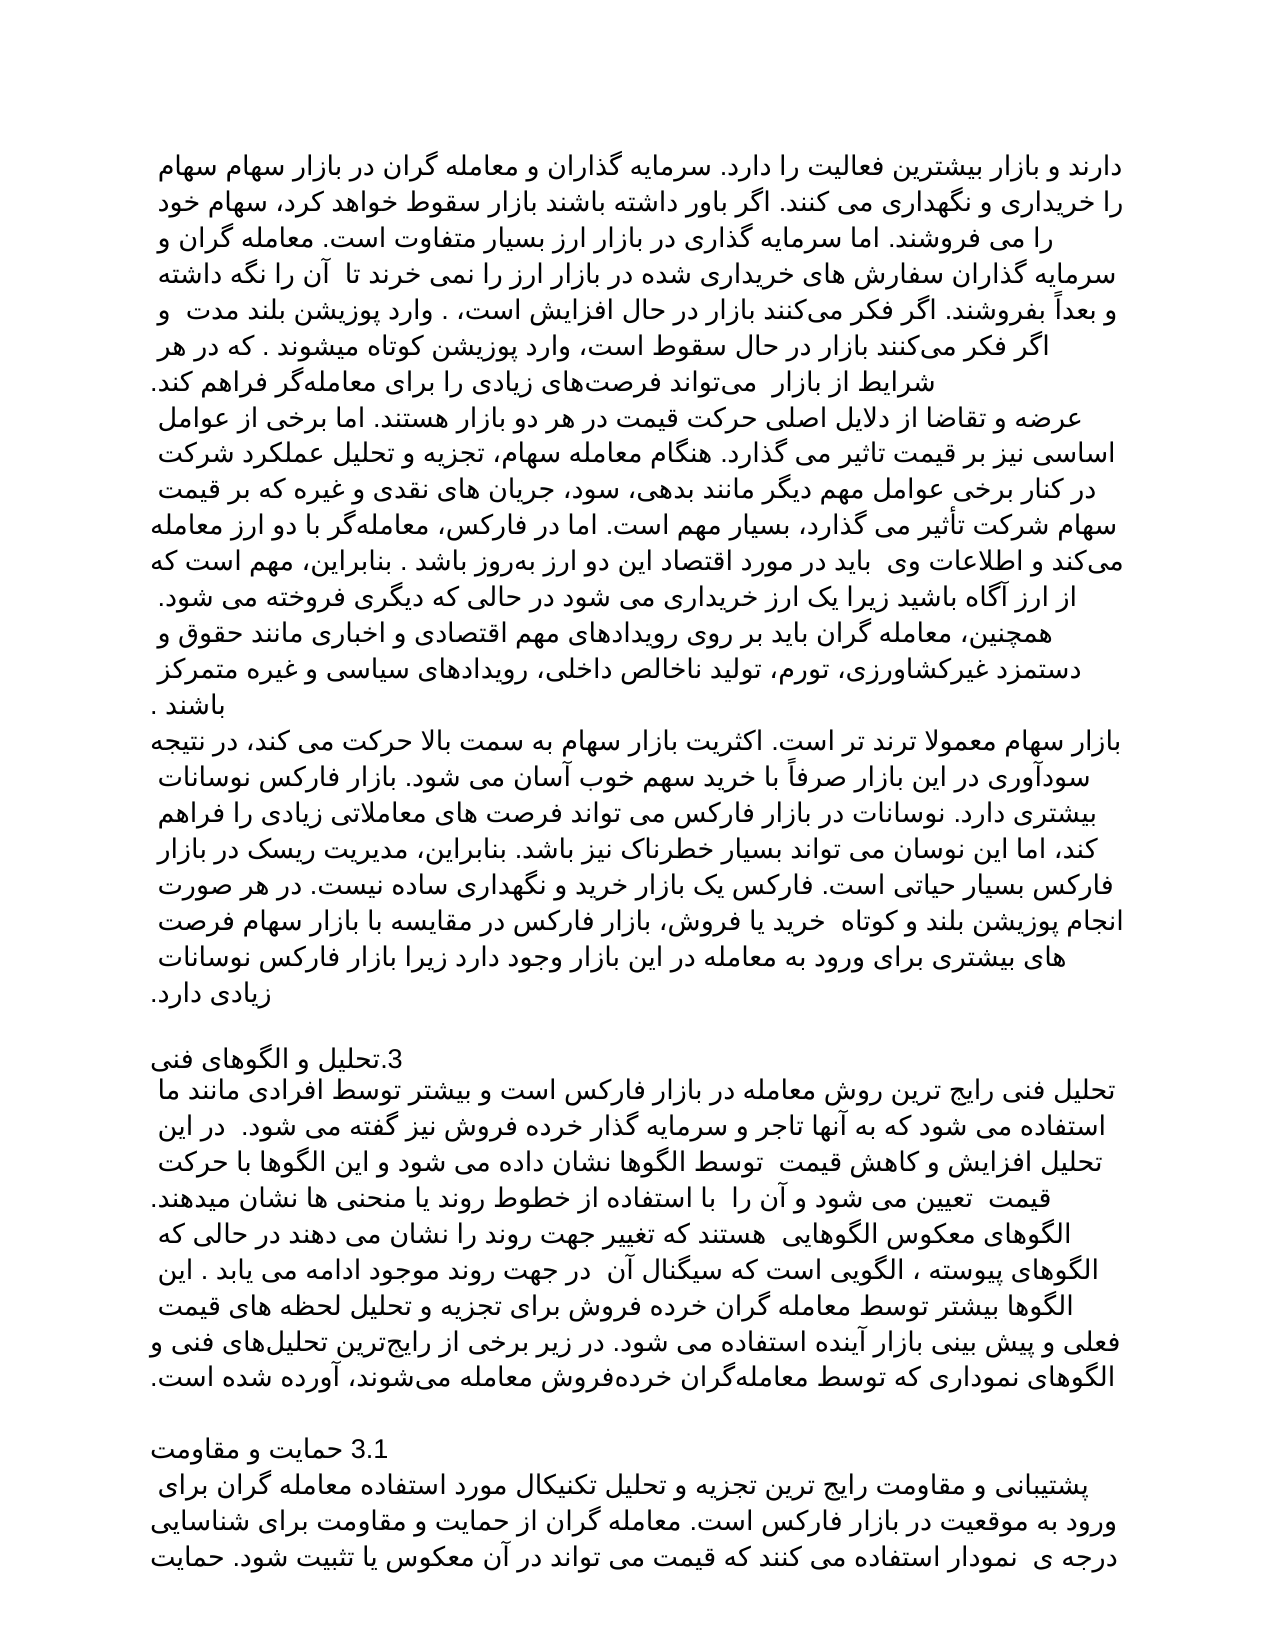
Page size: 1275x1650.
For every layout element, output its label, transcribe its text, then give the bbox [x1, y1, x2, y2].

text تحلیل فنی رایج ترین روش معامله در بازار فارکس است و بیشتر توسط افرادی مانند ما استفاده می شود که به آنها تاجر و سرمایه گذار خرده فروش نیز گفته می شود. در این تحلیل افزایش و کاهش قیمت توسط الگوها نشان داده می شود و این الگوها با حرکت قیمت تعیین می شود و آن را با استفاده از خطوط روند یا منحنی ها نشان میدهند. [150, 1074, 1125, 1213]
text پشتیبانی و مقاومت رایج ترین تجزیه و تحلیل تکنیکال مورد استفاده معامله گران برای ورود به موقعیت در بازار فارکس است. معامله گران از حمایت و مقاومت برای شناسایی درجه ی نمودار استفاده می کنند که قیمت می تواند در آن معکوس یا تثبیت شود. حمایت زمانی شکل می‌گیرد که یک روند نزولی به دلیل تقاضای سفارش‌ها متوقف شود، در حالی که مقاومت زمانی شکل می‌گیرد که یک روند صعودی به دلیل علاقه فروش متوقف شود [150, 1469, 1125, 1572]
text الگوهای معکوس الگوهایی هستند که تغییر جهت روند را نشان می دهند در حالی که الگوهای پیوسته ، الگویی است که سیگنال آن در جهت روند موجود ادامه می یابد . این الگوها بیشتر توسط معامله گران خرده فروش برای تجزیه و تحلیل لحظه های قیمت فعلی و پیش بینی بازار آینده استفاده می شود. در زیر برخی از رایج‌ترین تحلیل‌های فنی و الگوهای نموداری که توسط معامله‌گران خرده‌فروش معامله می‌شوند، آورده شده است. [150, 1218, 1125, 1393]
text بازار سهام معمولا ترند تر است. اکثریت بازار سهام به سمت بالا حرکت می کند، در نتیجه سودآوری در این بازار صرفاً با خرید سهم خوب آسان می شود. بازار فارکس نوسانات بیشتری دارد. نوسانات در بازار فارکس می تواند فرصت های معاملاتی زیادی را فراهم کند، اما این نوسان می تواند بسیار خطرناک نیز باشد. بنابراین، مدیریت ریسک در بازار فارکس بسیار حیاتی است. فارکس یک بازار خرید و نگهداری ساده نیست. در هر صورت انجام پوزیشن بلند و کوتاه خرید یا فروش، بازار فارکس در مقایسه با بازار سهام فرصت های بیشتری برای ورود به معامله در این بازار وجود دارد زیرا بازار فارکس نوسانات زیادی دارد. [150, 725, 1125, 1008]
text دارند و بازار بیشترین فعالیت را دارد. سرمایه گذاران و معامله گران در بازار سهام سهام را خریداری و نگهداری می کنند. اگر باور داشته باشند بازار سقوط خواهد کرد، سهام خود را می فروشند. اما سرمایه گذاری در بازار ارز بسیار متفاوت است. معامله گران و سرمایه گذاران سفارش های خریداری شده در بازار ارز را نمی خرند تا آن را نگه داشته و بعداً بفروشند. اگر فکر می‌کنند بازار در حال افزایش است، . وارد پوزیشن بلند مدت و اگر فکر می‌کنند بازار در حال سقوط است، وارد پوزیشن کوتاه میشوند . که در هر شرایط از بازار می‌تواند فرصت‌های زیادی را برای معامله‌گر فراهم کند. [150, 150, 1125, 397]
text 3.1 حمایت و مقاومت [150, 1433, 1125, 1464]
title 3.تحلیل و الگوهای فنی [150, 1043, 1125, 1074]
text عرضه و تقاضا از دلایل اصلی حرکت قیمت در هر دو بازار هستند. اما برخی از عوامل اساسی نیز بر قیمت تاثیر می گذارد. هنگام معامله سهام، تجزیه و تحلیل عملکرد شرکت در کنار برخی عوامل مهم دیگر مانند بدهی، سود، جریان های نقدی و غیره که بر قیمت سهام شرکت تأثیر می گذارد، بسیار مهم است. اما در فارکس، معامله‌گر با دو ارز معامله می‌کند و اطلاعات وی باید در مورد اقتصاد این دو ارز به‌روز باشد . بنابراین، مهم است که از ارز آگاه باشید زیرا یک ارز خریداری می شود در حالی که دیگری فروخته می شود. همچنین، معامله گران باید بر روی رویدادهای مهم اقتصادی و اخباری مانند حقوق و دستمزد غیرکشاورزی، تورم، تولید ناخالص داخلی، رویدادهای سیاسی و غیره متمرکز باشند . [150, 402, 1125, 720]
